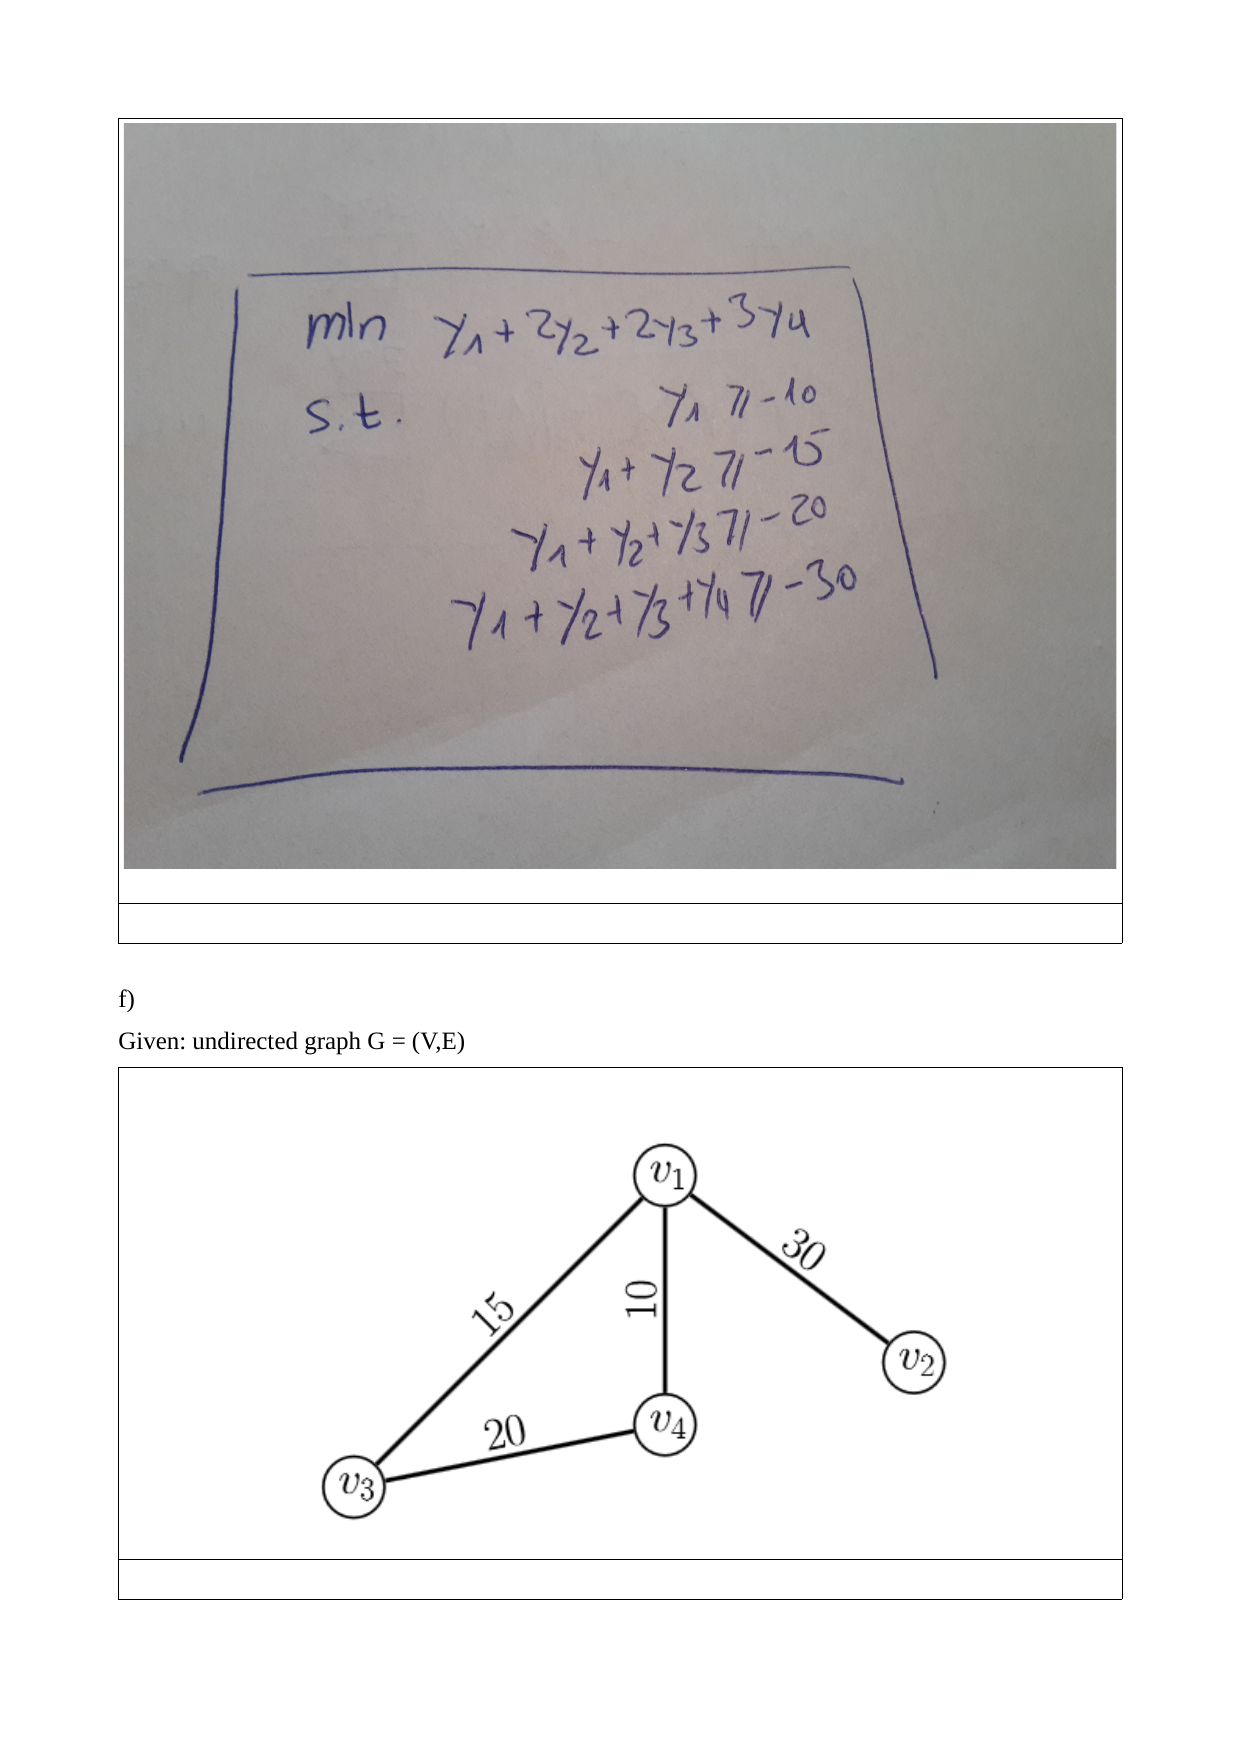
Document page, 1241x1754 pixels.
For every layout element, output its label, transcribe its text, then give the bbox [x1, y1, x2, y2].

text Given: undirected graph G = (V,E) [118, 1026, 1122, 1054]
table_cell [119, 904, 1122, 943]
picture [266, 1072, 974, 1525]
table_header [119, 119, 1122, 903]
text f) [118, 984, 1122, 1013]
picture [123, 123, 1117, 869]
table_cell [119, 1560, 1122, 1599]
table_header [119, 1068, 1122, 1559]
